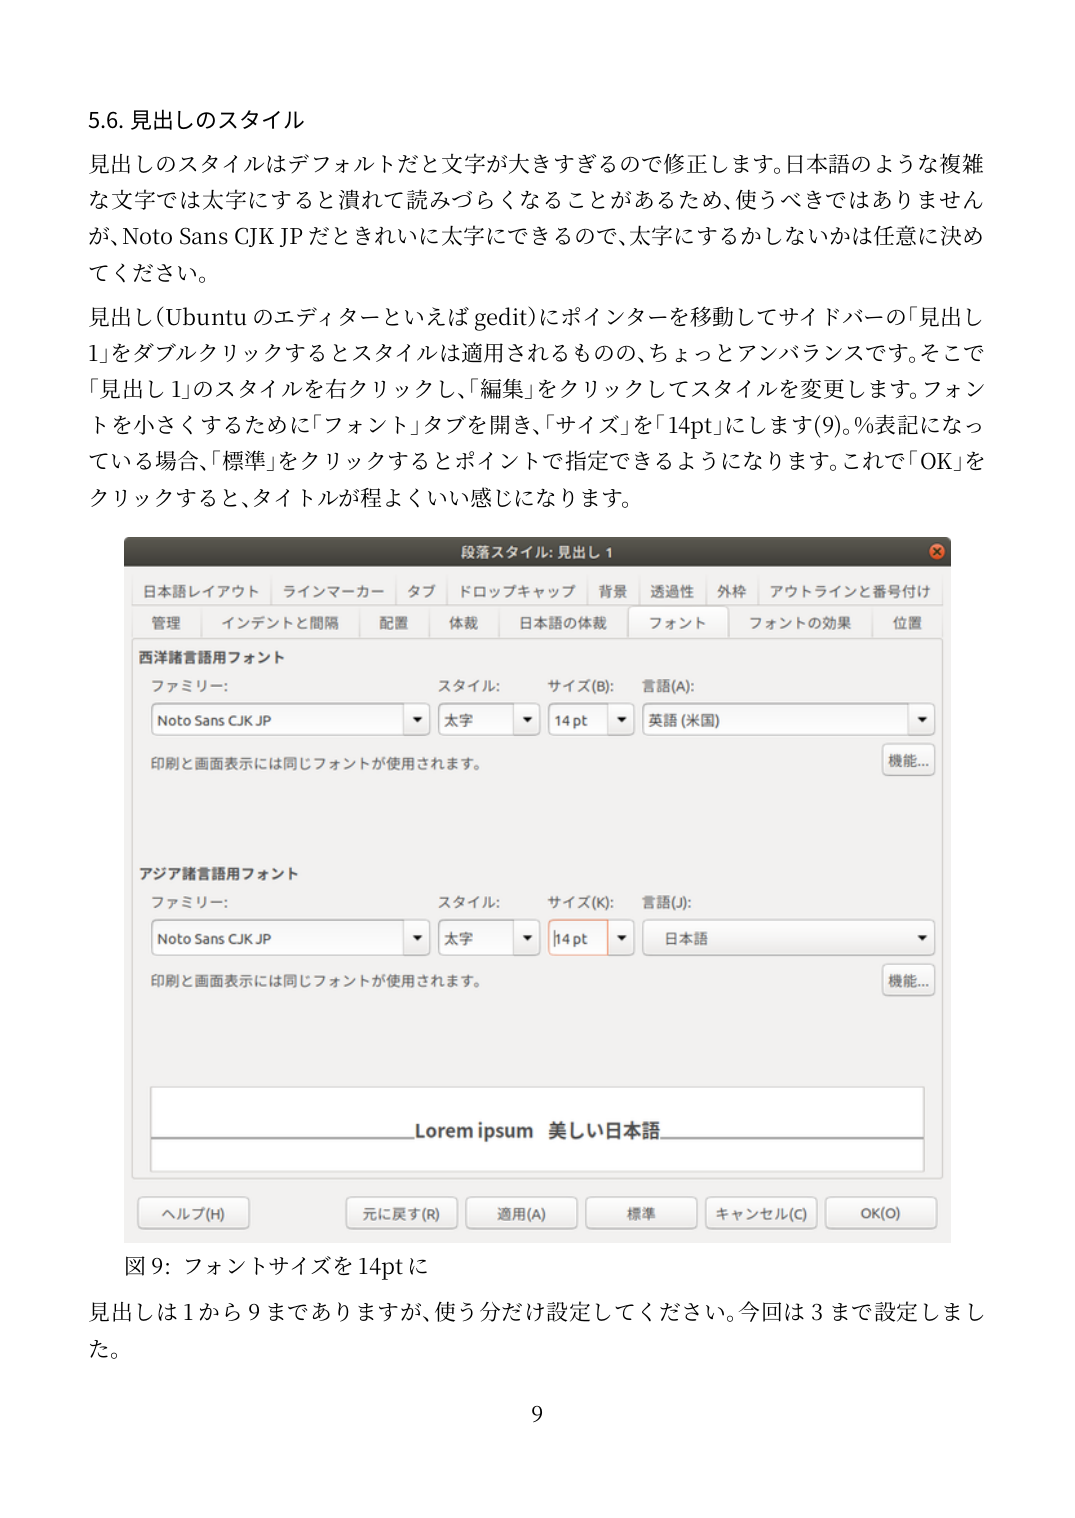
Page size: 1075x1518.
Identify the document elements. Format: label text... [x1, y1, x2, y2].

subtitle 見出しのスタイル [88, 103, 986, 135]
text 図 9: フォントサイズを14ptに [124, 1243, 951, 1281]
text 見出しは1から9までありますが、使う分だけ設定してください。今回は3まで設定しました。 [88, 525, 986, 1363]
picture [124, 537, 951, 1243]
text 見出しのスタイルはデフォルトだと文字が大きすぎるので修正します。日本語のような複雑な文字では太字にすると潰れて読みづらくなることがあるため、使うべきではありませんが、Noto Sans CJK JPだときれいに太字にできるので、太字にするかしないかは任意に決めてください。 [88, 147, 986, 287]
text 見出し（Ubuntuのエディターといえばgedit）にポインターを移動してサイドバーの「見出し1」をダブルクリックするとスタイルは適用されるものの、ちょっとアンバランスです。そこで「見出し1」のスタイルを右クリックし、「編集」をクリックしてスタイルを変更します。フォントを小さくするために「フォント」タブを開き、「サイズ」を「14pt」にします(図 9)。%表記になっている場合、「標準」をクリックするとポイントで指定できるようになります。これで「OK」をクリックすると、タイトルが程よくいい感じになります。 [88, 300, 986, 512]
